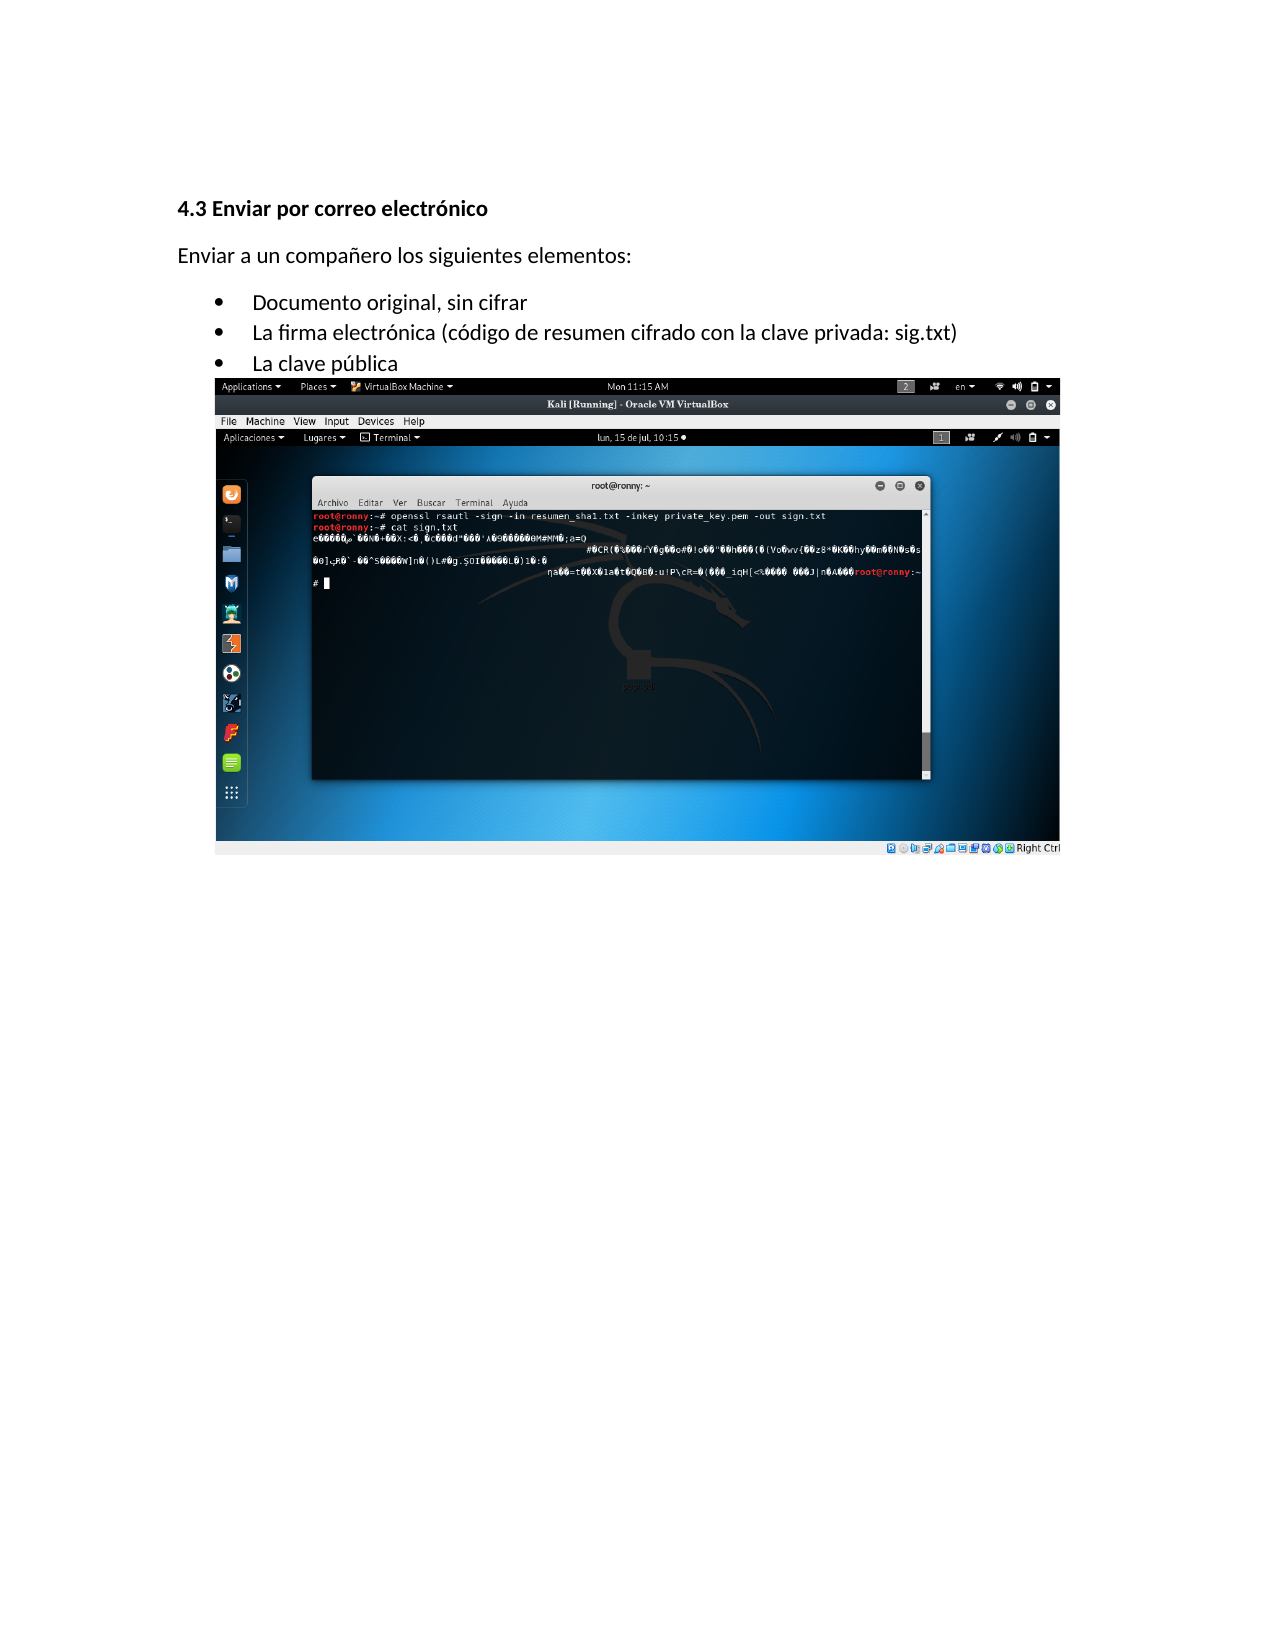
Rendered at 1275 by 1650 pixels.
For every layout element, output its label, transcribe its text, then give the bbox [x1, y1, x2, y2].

text 4.3 Enviar por correo electrónico [177, 194, 1098, 222]
list La firma electrónica (código de resumen cifrado con la clave privada: sig.txt) [215, 318, 1098, 346]
picture [214, 378, 1061, 855]
list Documento original, sin cifrar [215, 288, 1098, 316]
list La clave pública [215, 349, 1098, 377]
text Enviar a un compañero los siguientes elementos: [177, 241, 1098, 269]
